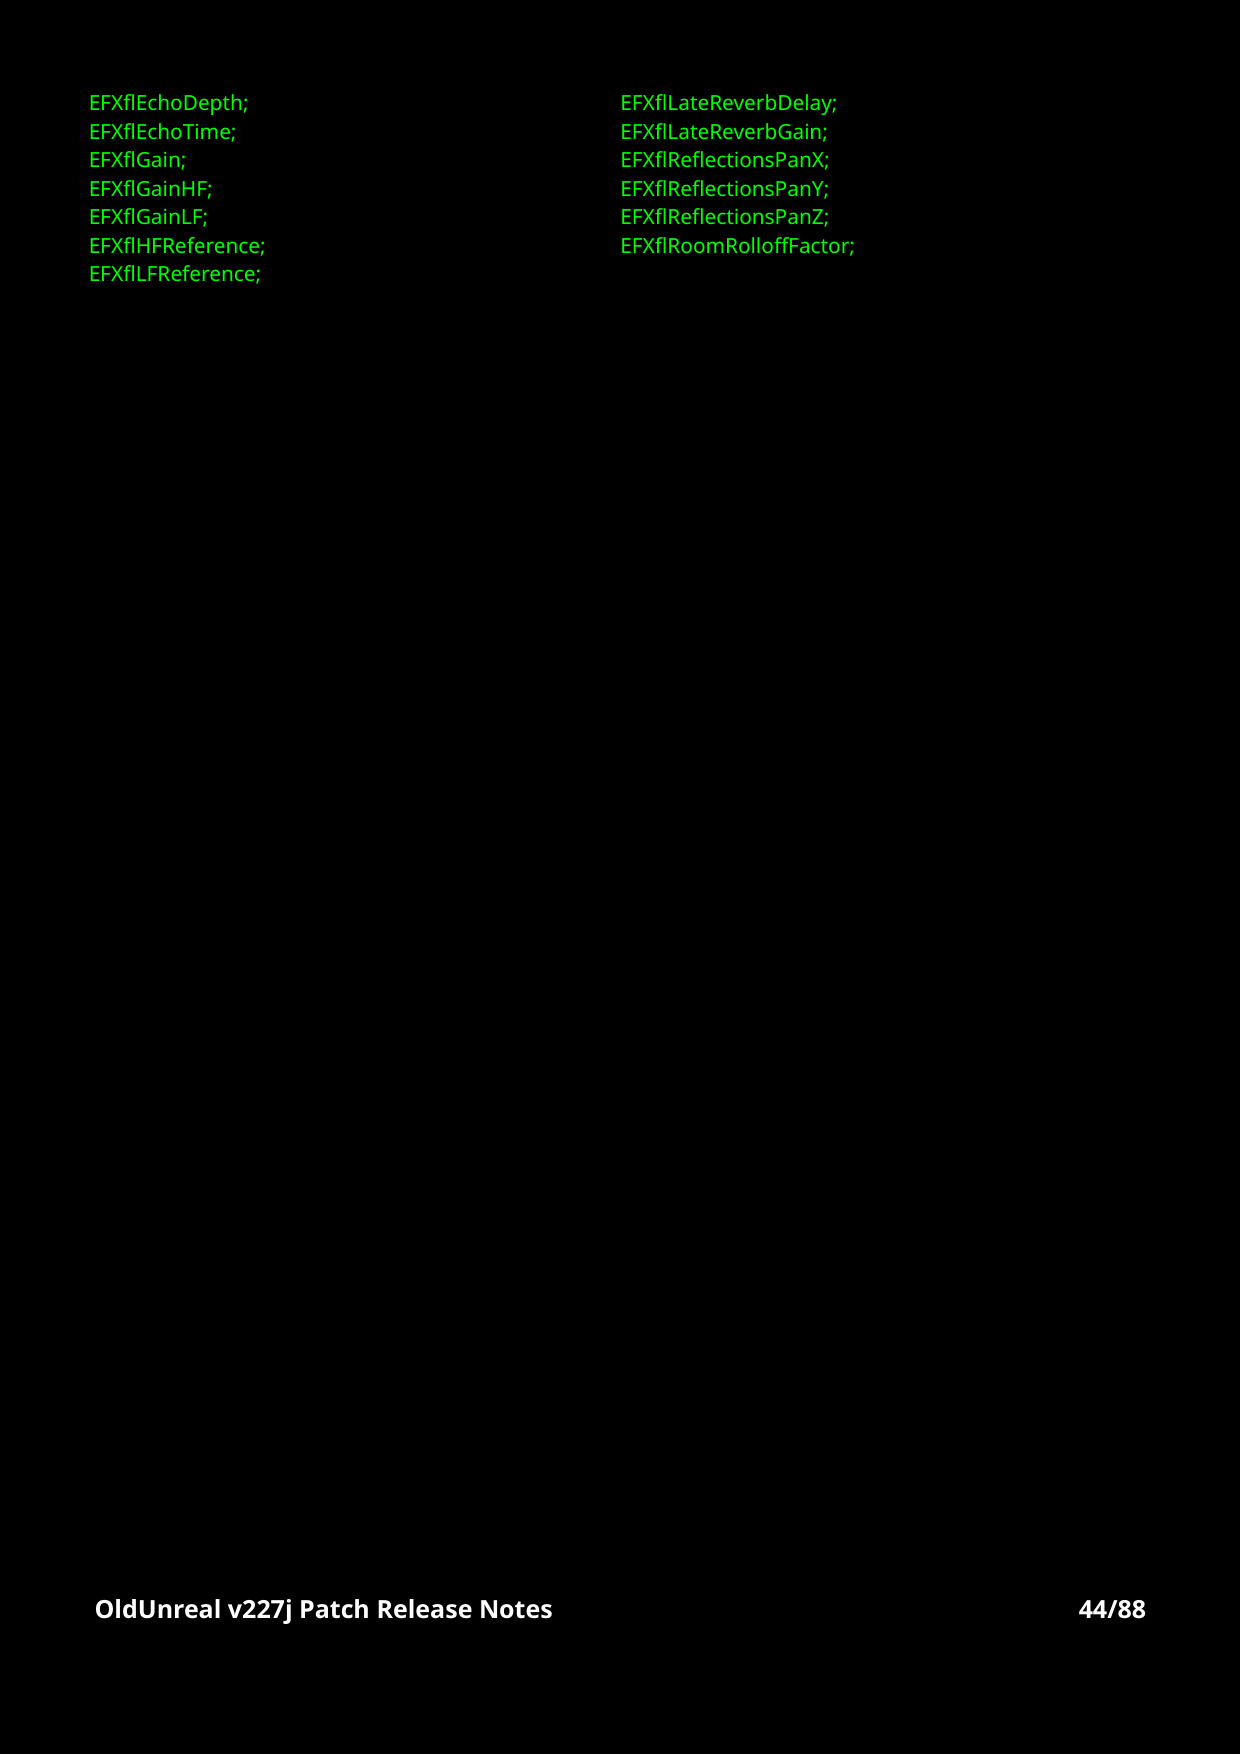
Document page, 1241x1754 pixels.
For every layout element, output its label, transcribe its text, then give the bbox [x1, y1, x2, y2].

text EFXflHFReference; [88, 231, 620, 259]
text EFXflGainHF; [88, 174, 620, 202]
text EFXflEchoTime; [88, 117, 620, 145]
text EFXflReflectionsPanZ; [620, 202, 1152, 231]
text EFXflReflectionsPanX; [620, 145, 1152, 174]
text EFXflReflectionsPanY; [620, 174, 1152, 202]
text EFXflLFReference; [88, 259, 620, 288]
text EFXflGain; [88, 145, 620, 174]
text EFXflGainLF; [88, 202, 620, 231]
text EFXflLateReverbGain; [620, 117, 1152, 145]
text EFXflLateReverbDelay; [620, 88, 1152, 117]
text EFXflEchoDepth; [88, 88, 620, 117]
text EFXflRoomRolloffFactor; [620, 231, 1152, 259]
